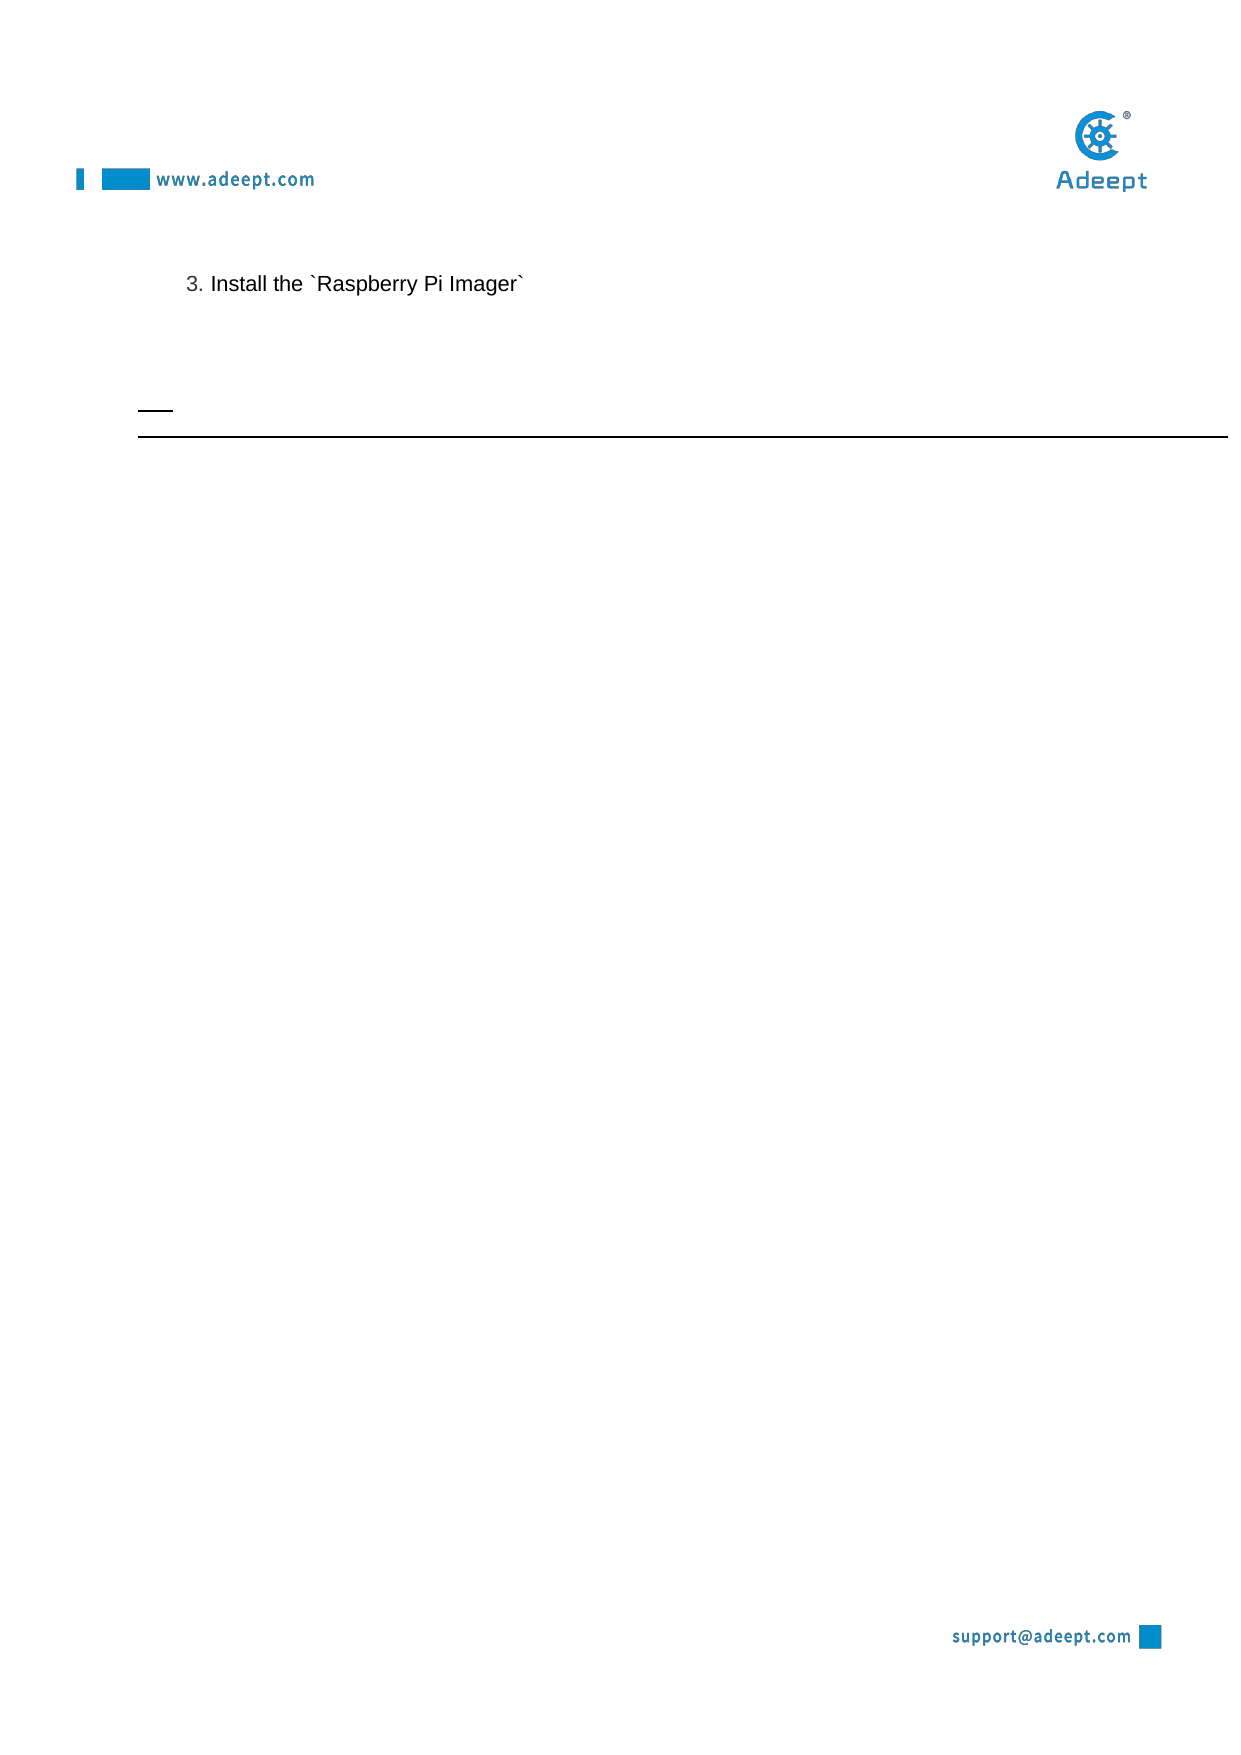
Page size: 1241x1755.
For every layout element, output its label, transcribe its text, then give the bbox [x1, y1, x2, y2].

list Install the `Raspberry Pi Imager` [186, 271, 1195, 296]
